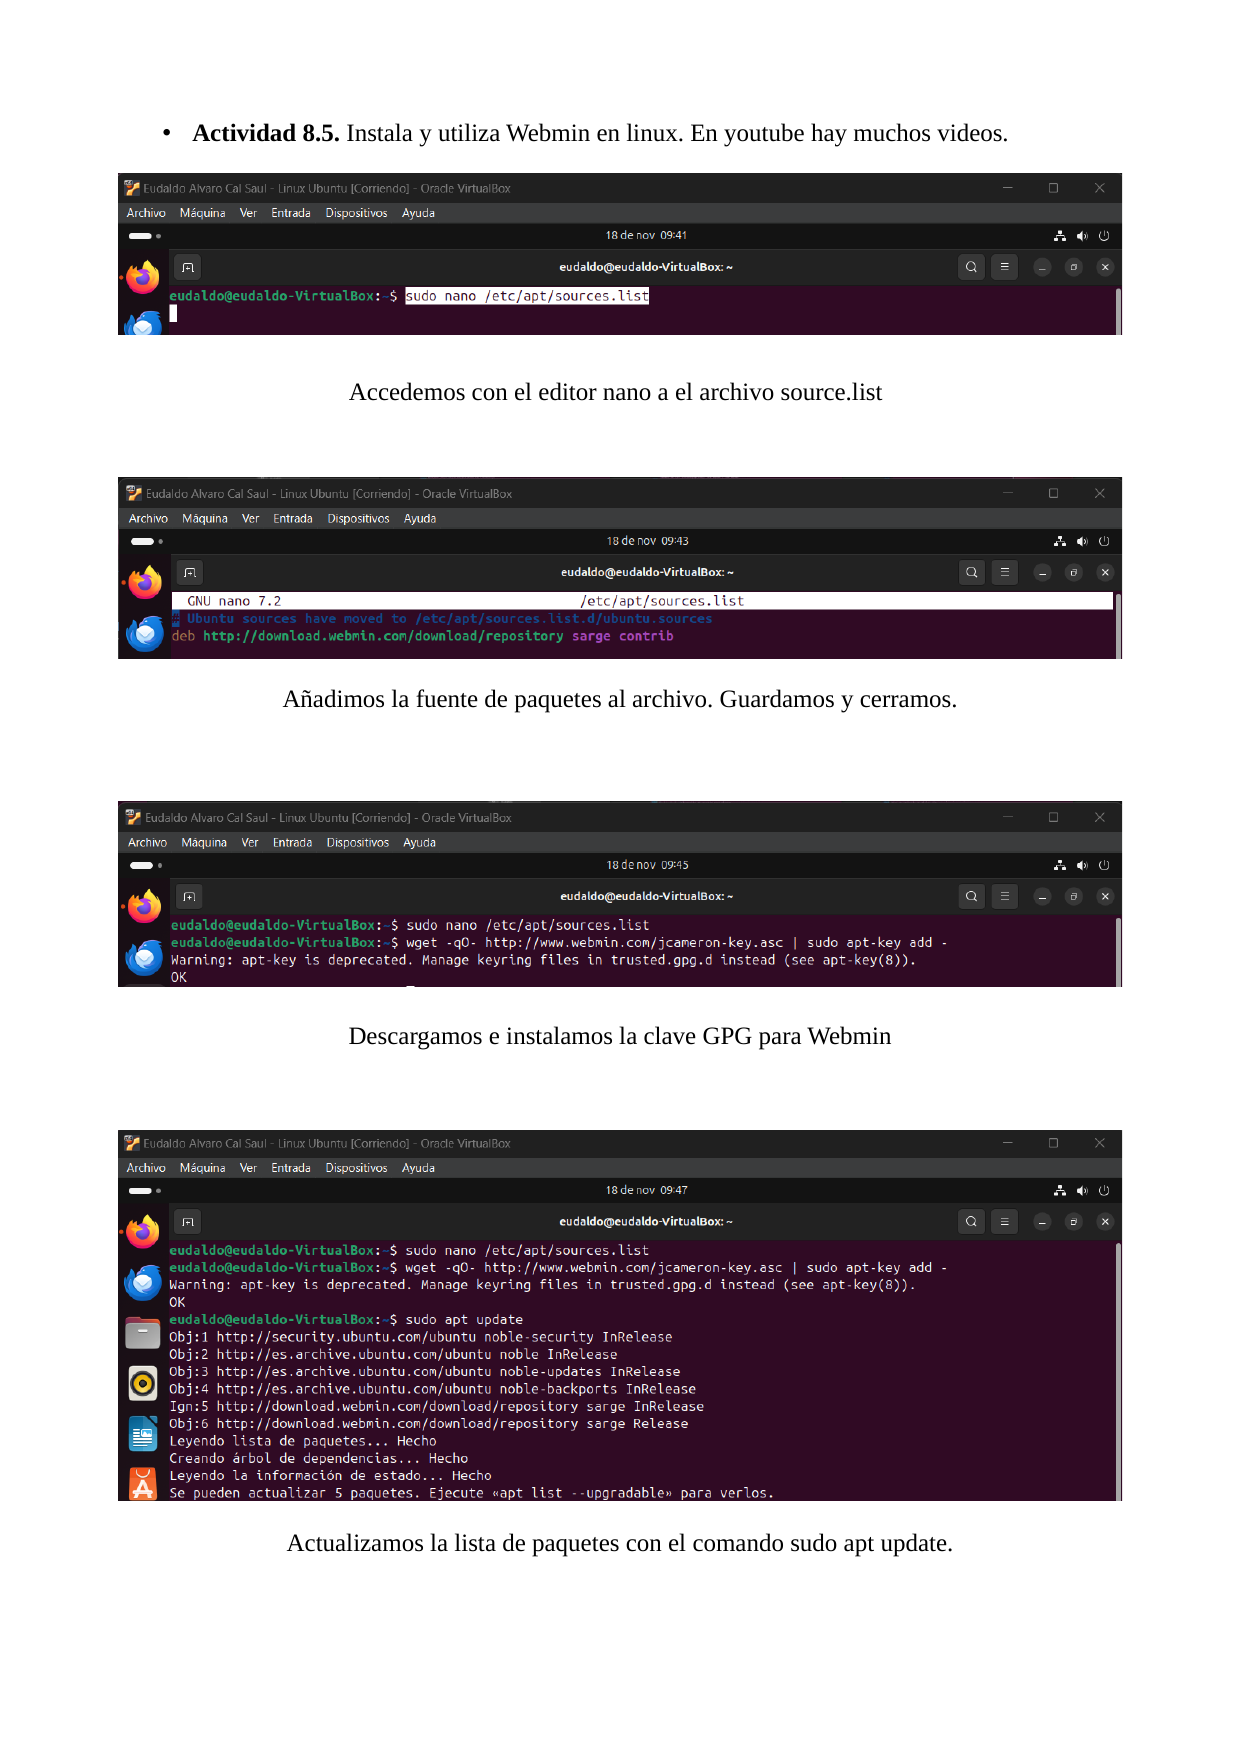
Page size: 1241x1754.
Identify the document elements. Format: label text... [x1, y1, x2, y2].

list Actividad 8.5. Instala y utiliza Webmin en linux. En youtube hay muchos videos. [162, 118, 1122, 147]
picture [118, 173, 1123, 335]
picture [118, 801, 1123, 987]
picture [118, 1130, 1123, 1501]
picture [118, 477, 1123, 659]
